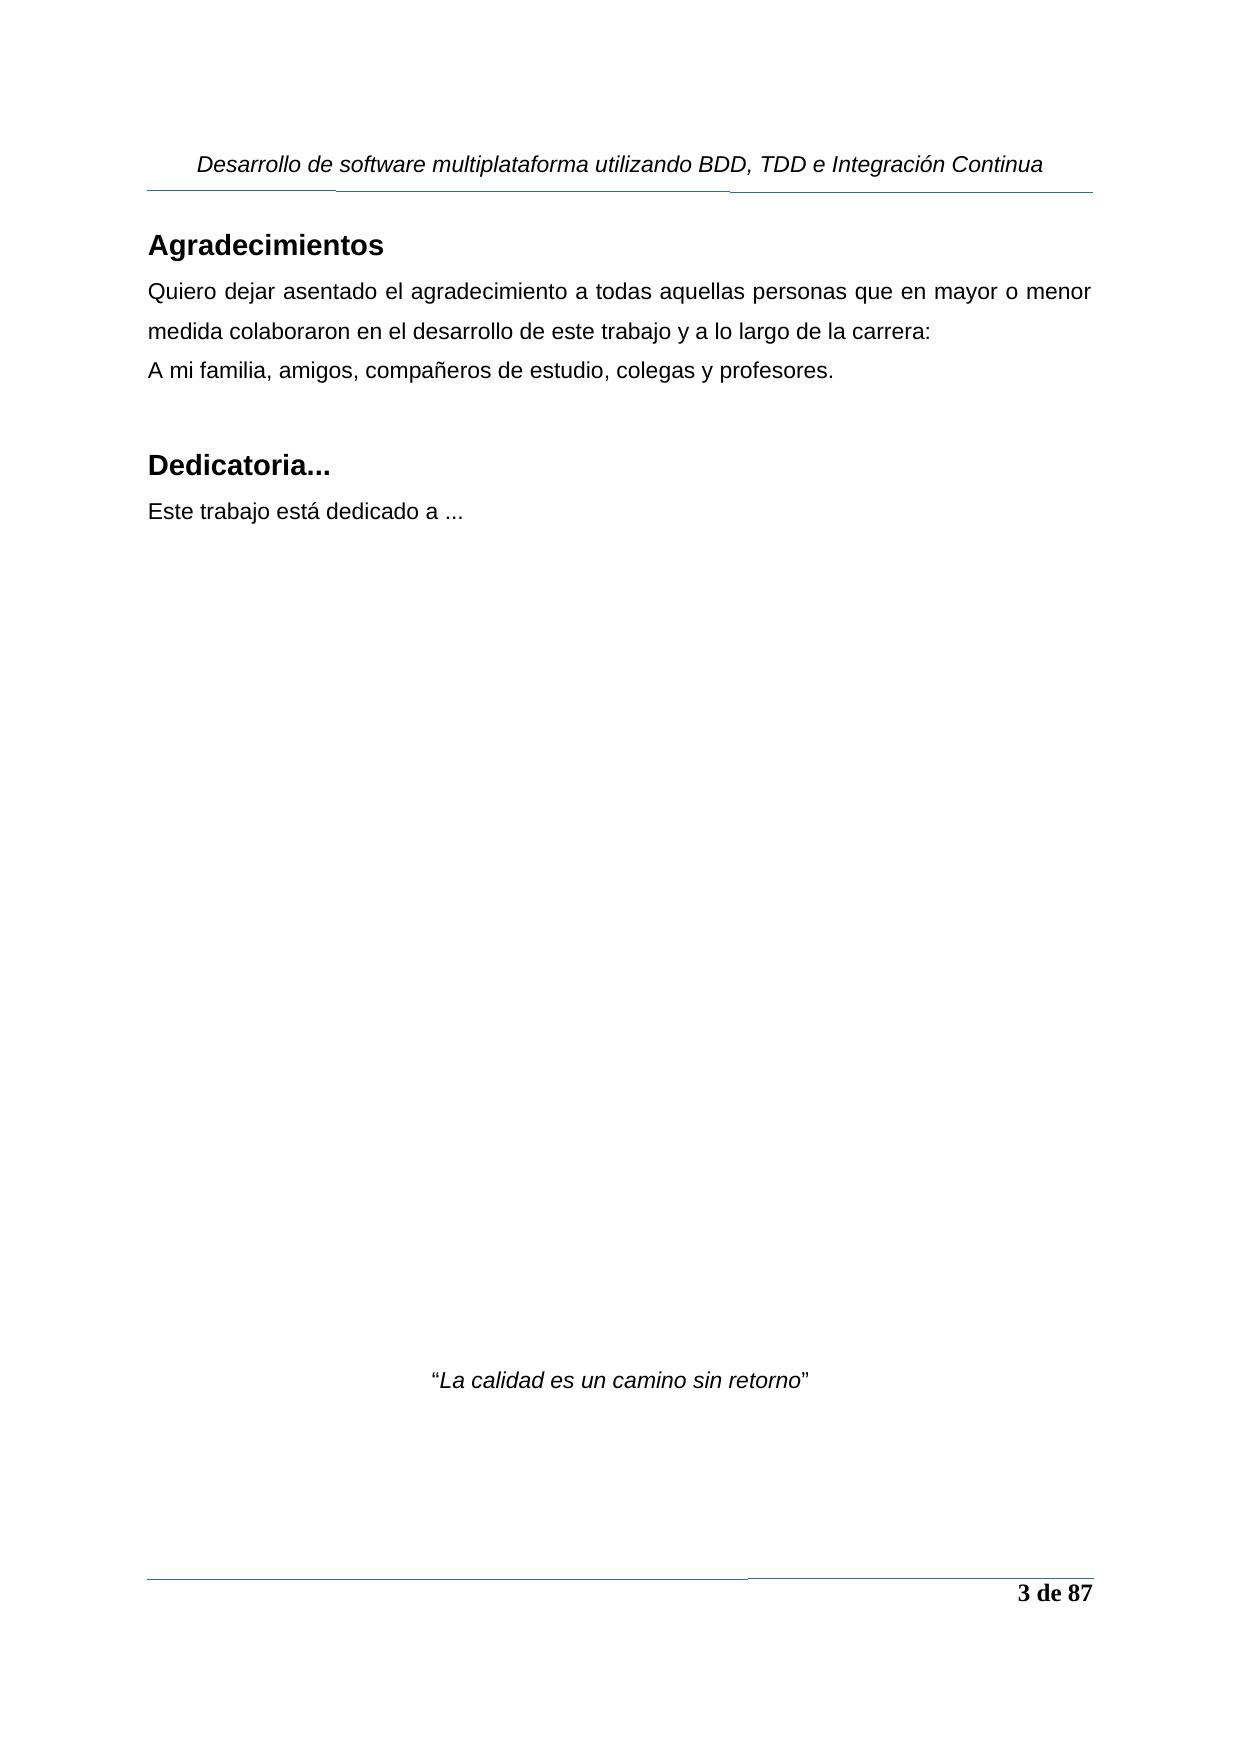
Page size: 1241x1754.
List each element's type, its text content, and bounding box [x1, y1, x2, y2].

text Quiero dejar asentado el agradecimiento a todas aquellas personas que en mayor o menor medida colaboraron en el desarrollo de este trabajo y a lo largo de la carrera: [148, 278, 1093, 344]
text Este trabajo está dedicado a ... [148, 498, 1093, 524]
text Agradecimientos [148, 228, 1093, 261]
text Dedicatoria... [148, 448, 1093, 481]
text “La calidad es un camino sin retorno” [148, 1367, 1093, 1393]
text A mi familia, amigos, compañeros de estudio, colegas y profesores. [148, 357, 1093, 383]
